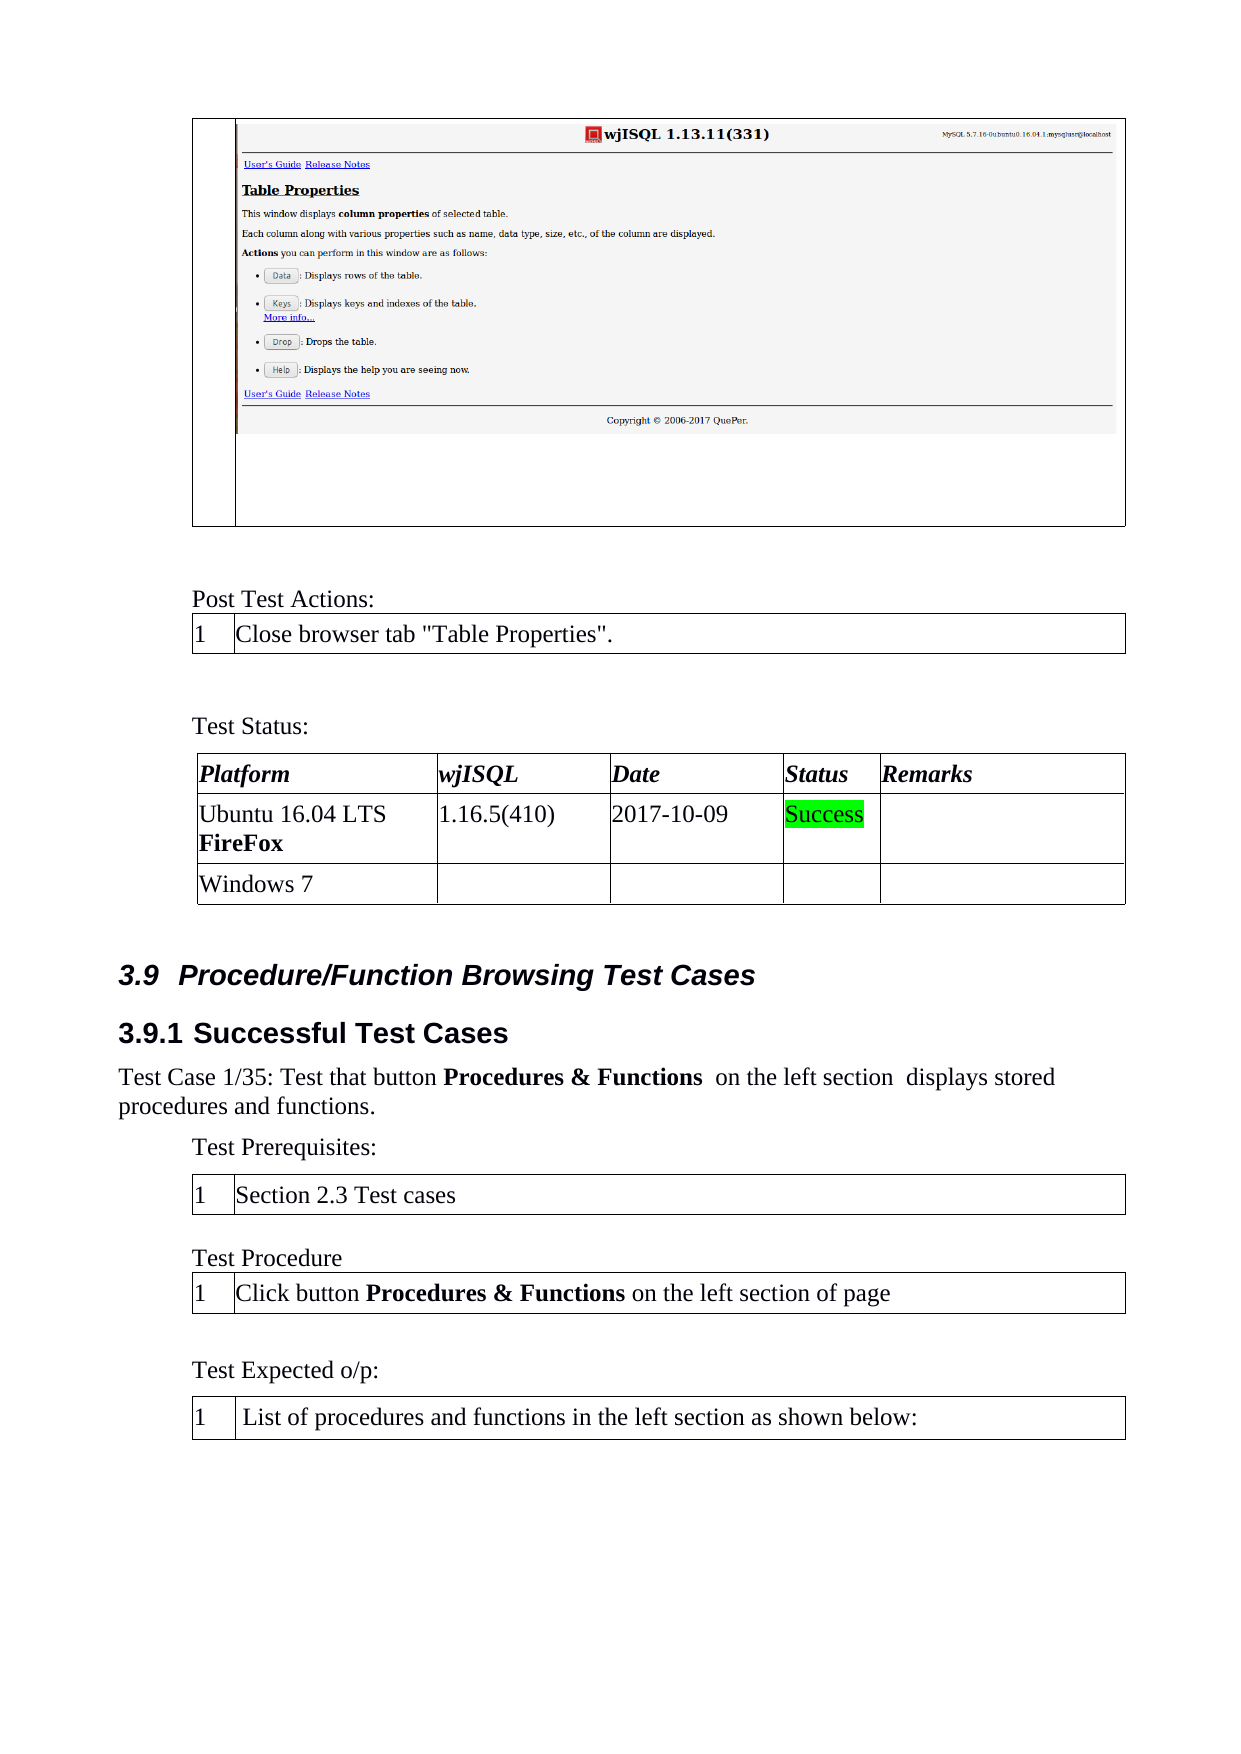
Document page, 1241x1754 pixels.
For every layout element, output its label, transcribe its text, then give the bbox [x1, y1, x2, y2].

picture [236, 124, 1117, 434]
table_cell [881, 793, 1125, 863]
text Test Status: [118, 711, 1122, 740]
table_header Close browser tab "Table Properties". [235, 614, 1125, 653]
subtitle Successful Test Cases [118, 1016, 1122, 1050]
text Test Expected o/p: [118, 1355, 1122, 1383]
table_cell 2017-10-09 [611, 794, 783, 863]
table_cell 1.16.5(410) [438, 794, 610, 863]
table_header Status [784, 754, 880, 793]
table_header Remarks [881, 754, 1125, 793]
text Test Prerequisites: [118, 1132, 1122, 1161]
table_header List of procedures and functions in the left section as shown below: [236, 1397, 1125, 1439]
table_header [193, 119, 235, 526]
table_header Click button Procedures & Functions on the left section of page [235, 1273, 1125, 1313]
subtitle Procedure/Function Browsing Test Cases [118, 958, 1122, 991]
table_cell Ubuntu 16.04 LTS FireFox [198, 794, 437, 863]
table_cell [881, 863, 1125, 903]
table_header 1 [193, 1397, 235, 1439]
table_cell Windows 7 [198, 864, 437, 903]
table_header wjISQL [438, 754, 610, 793]
table_header Platform [198, 754, 437, 793]
table_header Date [611, 754, 783, 793]
table_cell [611, 864, 783, 903]
table_cell Success [784, 794, 880, 863]
table_header 1 [193, 1273, 234, 1313]
text Test Case 1/35: Test that button Procedures & Functions on the left section displays stored procedures and functions. [118, 1062, 1122, 1120]
text Test Procedure [118, 1243, 1122, 1272]
table_header Section 2.3 Test cases [235, 1175, 1125, 1214]
table_header [236, 119, 1125, 526]
table_cell [784, 864, 880, 903]
table_header 1 [193, 1175, 234, 1214]
table_cell [438, 864, 610, 903]
table_header 1 [193, 614, 234, 653]
text Post Test Actions: [118, 584, 1122, 612]
